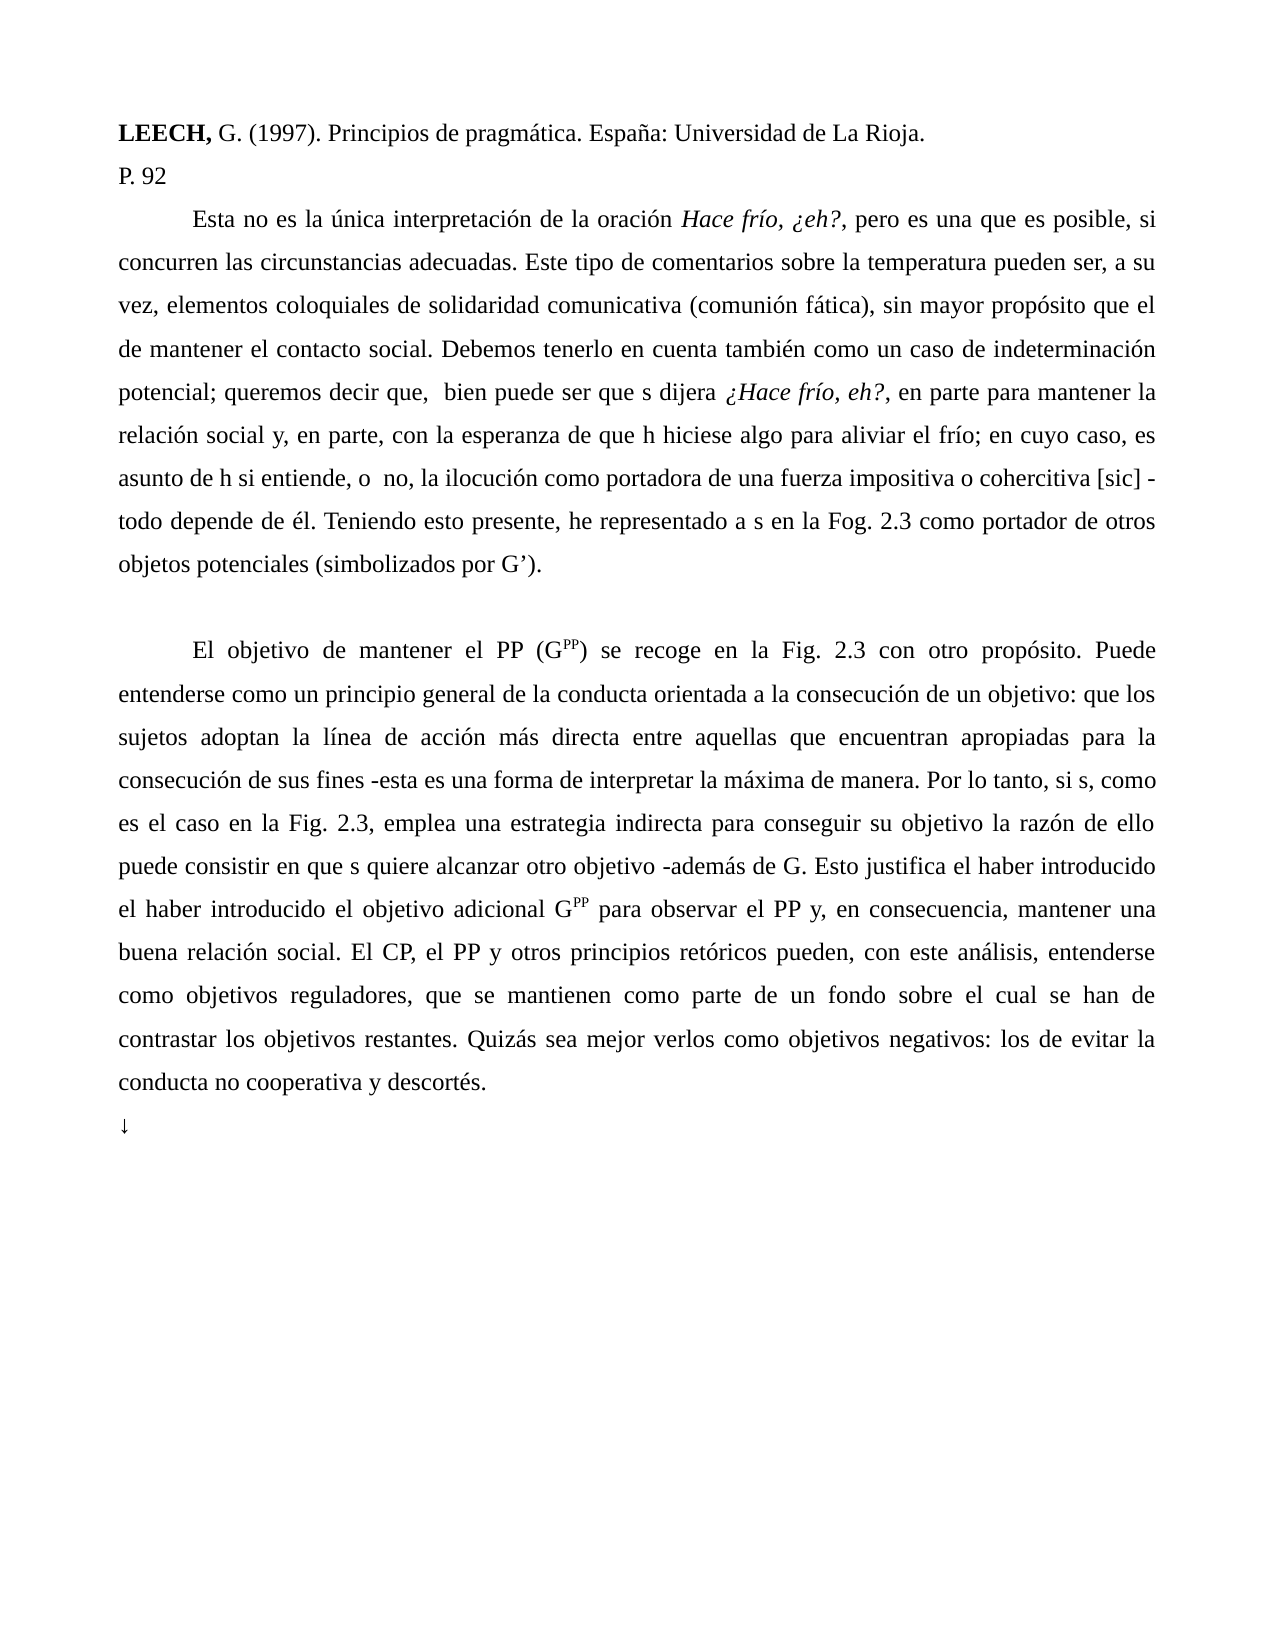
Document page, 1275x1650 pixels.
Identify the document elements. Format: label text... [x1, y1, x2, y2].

text El objetivo de mantener el PP (GPP) se recoge en la Fig. 2.3 con otro propósito. Puede entenderse como un principio general de la conducta orientada a la consecución de un objetivo: que los sujetos adoptan la línea de acción más directa entre aquellas que encuentran apropiadas para la consecución de sus fines -esta es una forma de interpretar la máxima de manera. Por lo tanto, si s, como es el caso en la Fig. 2.3, emplea una estrategia indirecta para conseguir su objetivo la razón de ello puede consistir en que s quiere alcanzar otro objetivo -además de G. Esto justifica el haber introducido el haber introducido el objetivo adicional GPP para observar el PP y, en consecuencia, mantener una buena relación social. El CP, el PP y otros principios retóricos pueden, con este análisis, entenderse como objetivos reguladores, que se mantienen como parte de un fondo sobre el cual se han de contrastar los objetivos restantes. Quizás sea mejor verlos como objetivos negativos: los de evitar la conducta no cooperativa y descortés. [118, 636, 1157, 1096]
text LEECH, G. (1997). Principios de pragmática. España: Universidad de La Rioja. [118, 118, 1157, 147]
text ↓ [118, 1110, 1157, 1139]
text Esta no es la única interpretación de la oración Hace frío, ¿eh?, pero es una que es posible, si concurren las circunstancias adecuadas. Este tipo de comentarios sobre la temperatura pueden ser, a su vez, elementos coloquiales de solidaridad comunicativa (comunión fática), sin mayor propósito que el de mantener el contacto social. Debemos tenerlo en cuenta también como un caso de indeterminación potencial; queremos decir que, bien puede ser que s dijera ¿Hace frío, eh?, en parte para mantener la relación social y, en parte, con la esperanza de que h hiciese algo para aliviar el frío; en cuyo caso, es asunto de h si entiende, o no, la ilocución como portadora de una fuerza impositiva o cohercitiva [sic] -todo depende de él. Teniendo esto presente, he representado a s en la Fog. 2.3 como portador de otros objetos potenciales (simbolizados por G’). [118, 204, 1157, 578]
text P. 92 [118, 161, 1157, 190]
